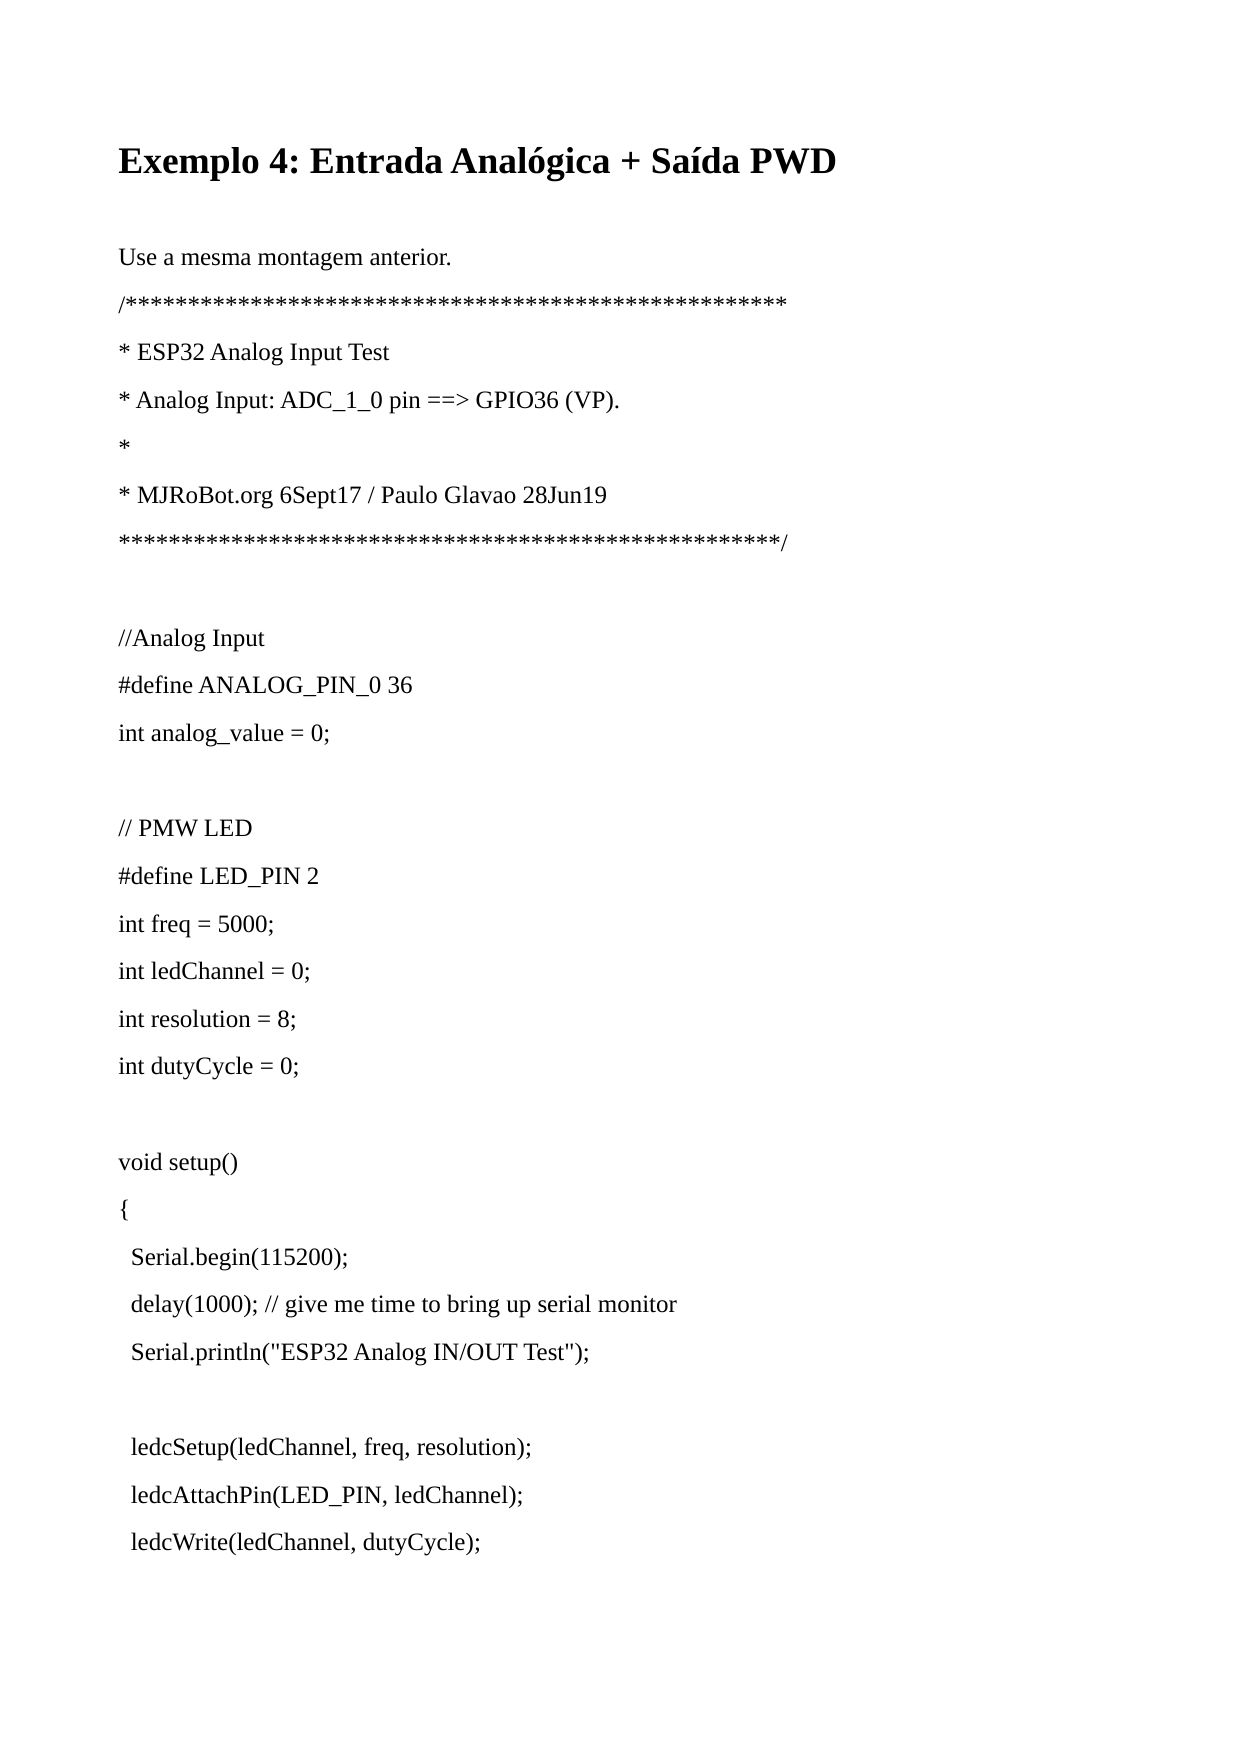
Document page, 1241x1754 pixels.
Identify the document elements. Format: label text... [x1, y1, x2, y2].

text //Analog Input [118, 623, 1122, 652]
text *****************************************************/ [118, 528, 1122, 557]
text Use a mesma montagem anterior. [118, 242, 1122, 271]
text ledcSetup(ledChannel, freq, resolution); [118, 1432, 1122, 1461]
text * Analog Input: ADC_1_0 pin ==> GPIO36 (VP). [118, 385, 1122, 414]
text /***************************************************** [118, 290, 1122, 318]
text int freq = 5000; [118, 909, 1122, 937]
text { [118, 1194, 1122, 1223]
text * MJRoBot.org 6Sept17 / Paulo Glavao 28Jun19 [118, 480, 1122, 509]
text delay(1000); // give me time to bring up serial monitor [118, 1289, 1122, 1318]
text Serial.begin(115200); [118, 1242, 1122, 1271]
text ledcAttachPin(LED_PIN, ledChannel); [118, 1480, 1122, 1509]
text ledcWrite(ledChannel, dutyCycle); [118, 1527, 1122, 1556]
text void setup() [118, 1147, 1122, 1175]
text * [118, 433, 1122, 461]
text Serial.println("ESP32 Analog IN/OUT Test"); [118, 1337, 1122, 1366]
subtitle Exemplo 4: Entrada Analógica + Saída PWD [118, 139, 1122, 182]
text int dutyCycle = 0; [118, 1051, 1122, 1080]
text int analog_value = 0; [118, 718, 1122, 747]
text #define ANALOG_PIN_0 36 [118, 671, 1122, 699]
text int ledChannel = 0; [118, 956, 1122, 985]
text // PMW LED [118, 813, 1122, 842]
text * ESP32 Analog Input Test [118, 337, 1122, 366]
text int resolution = 8; [118, 1004, 1122, 1033]
text #define LED_PIN 2 [118, 861, 1122, 890]
